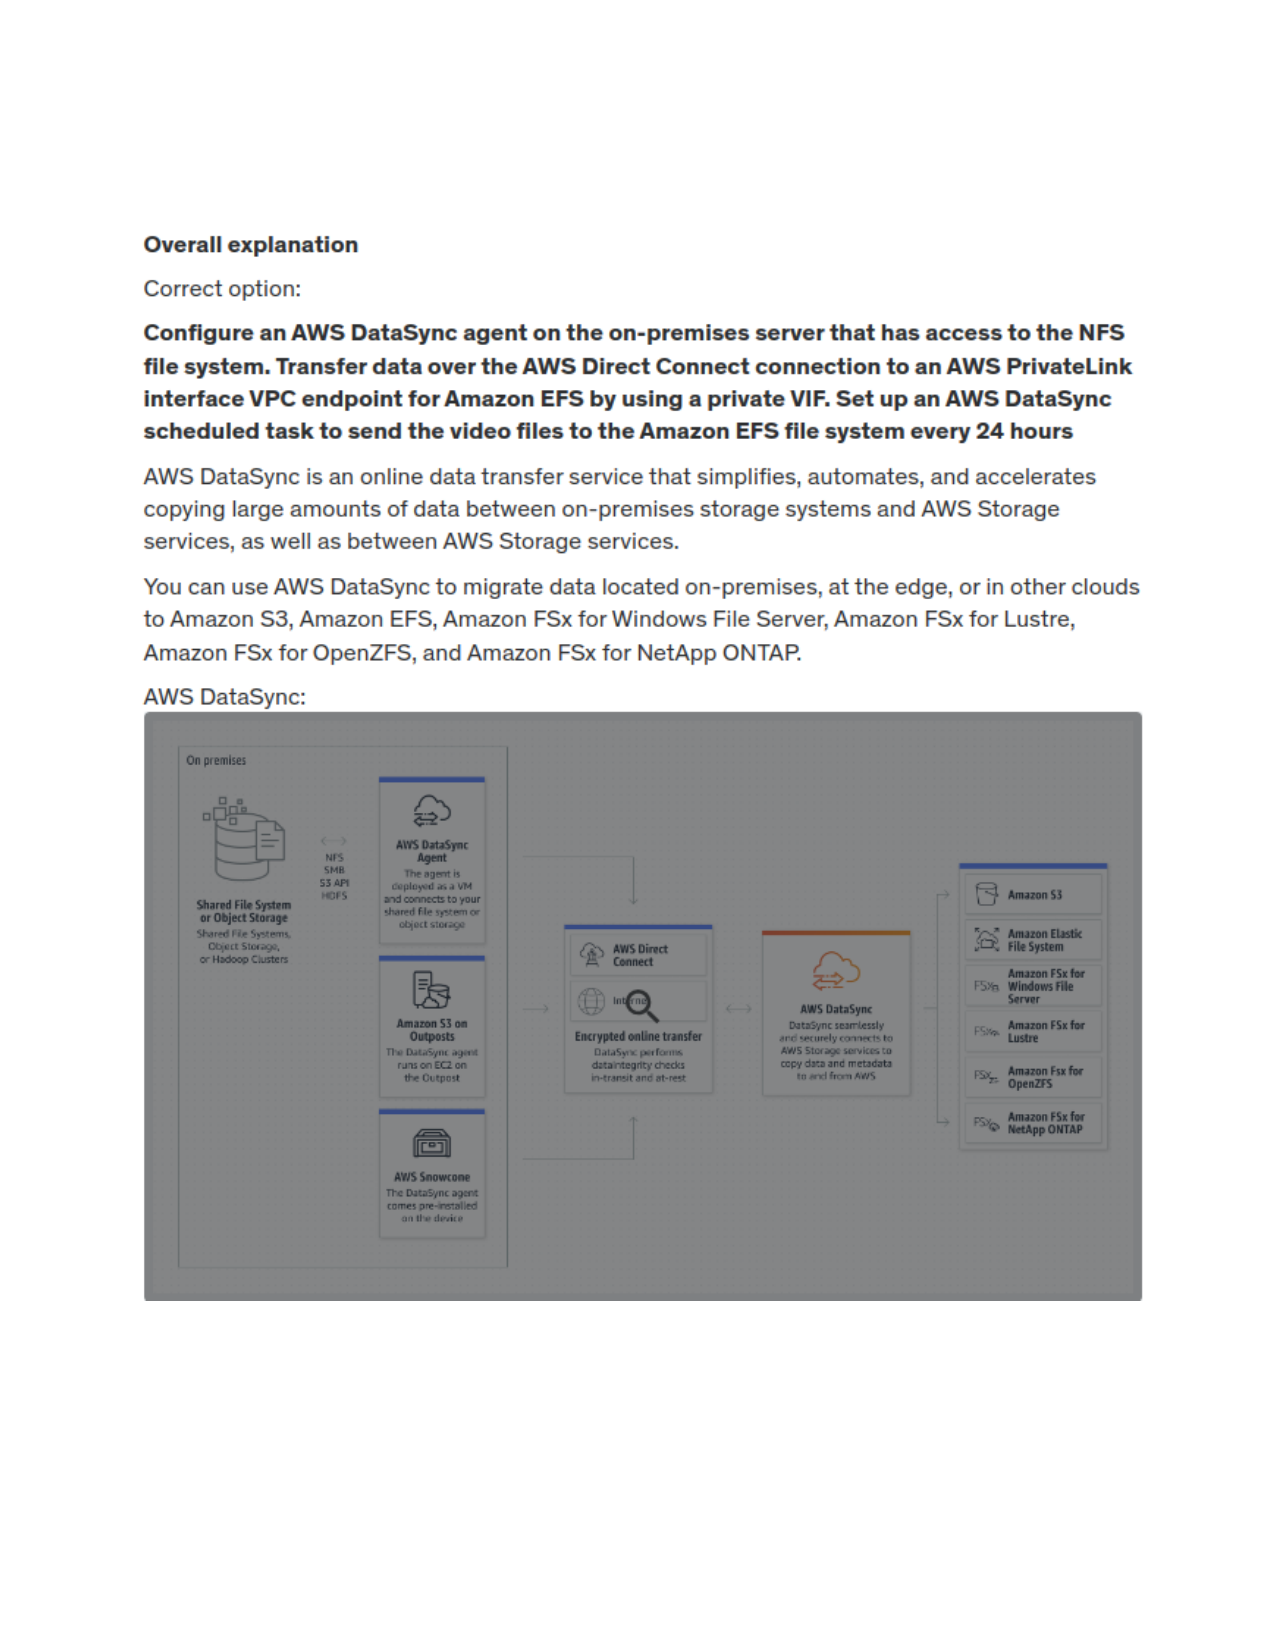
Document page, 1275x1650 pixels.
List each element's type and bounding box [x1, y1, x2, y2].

picture [118, 204, 1157, 1301]
